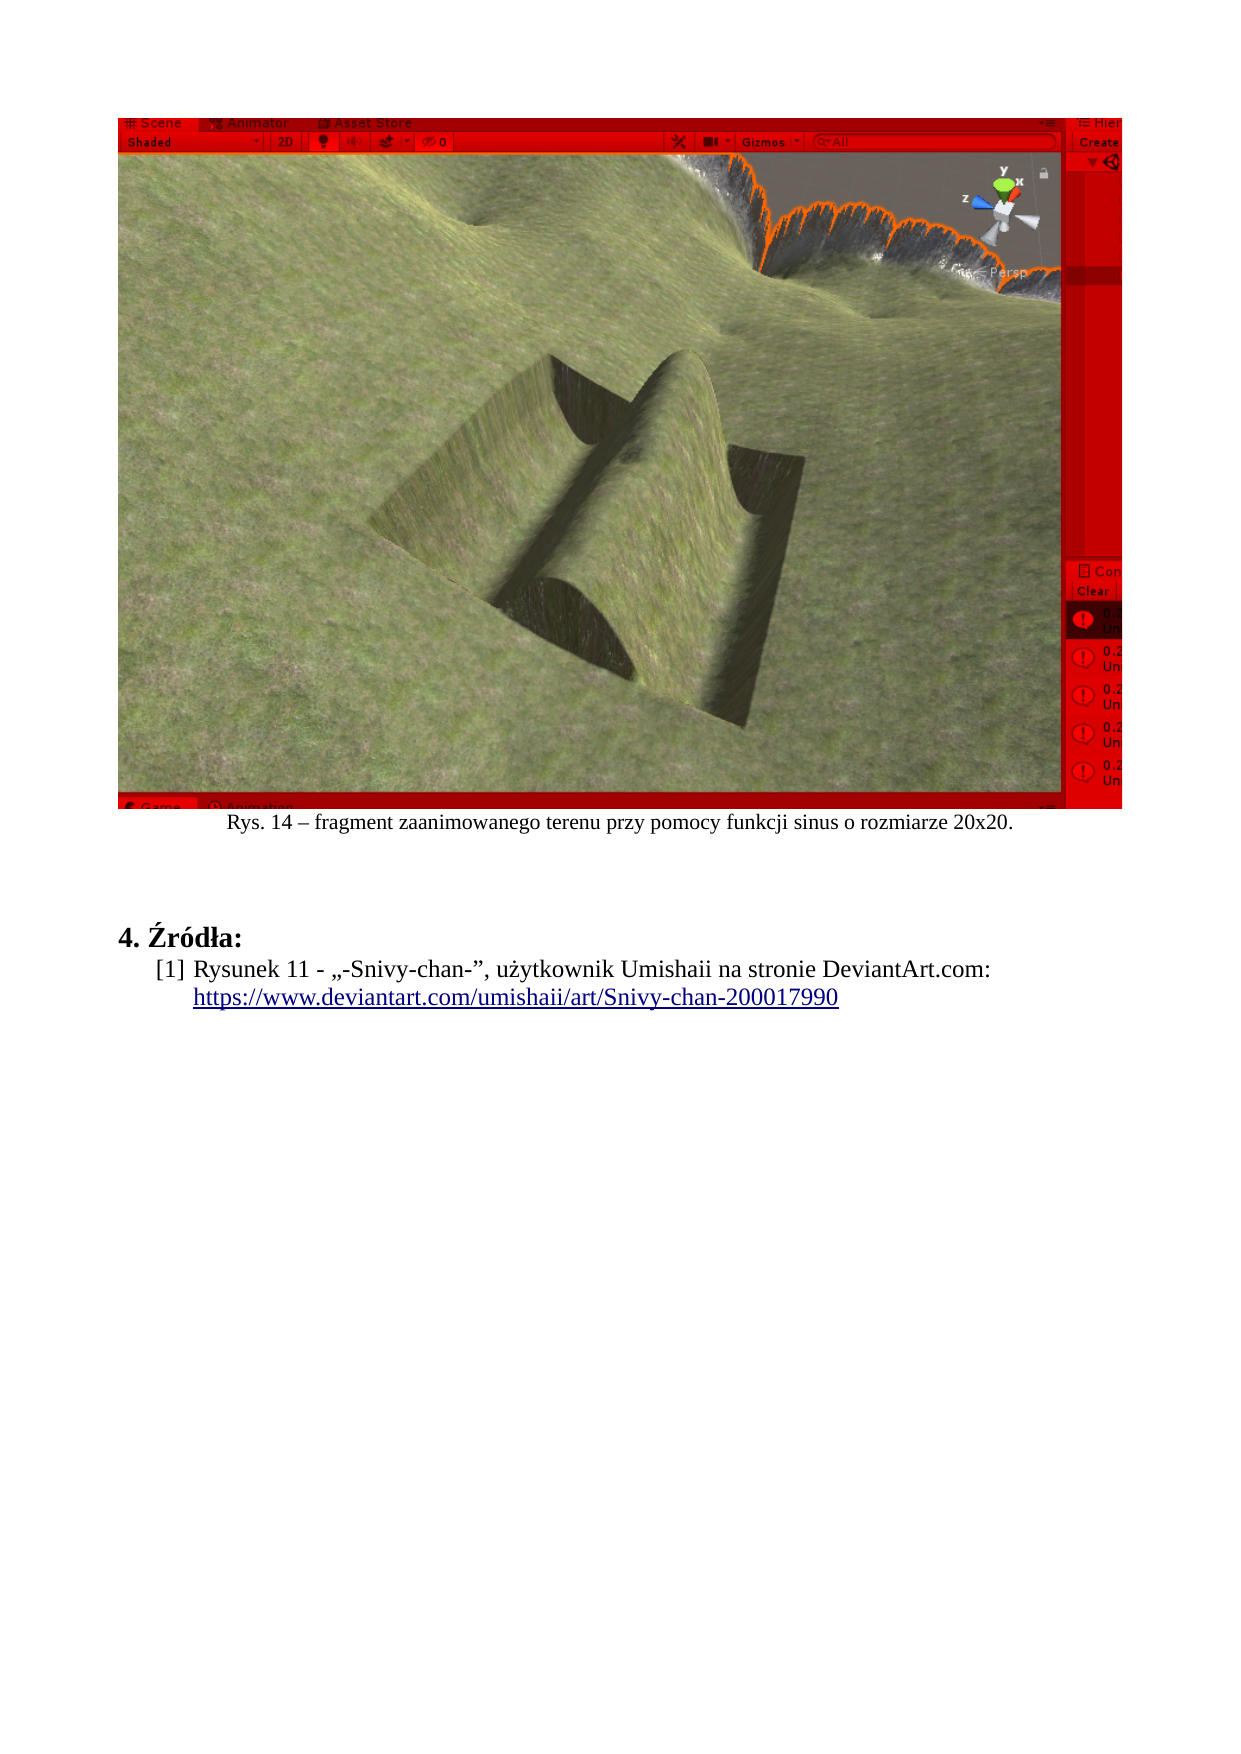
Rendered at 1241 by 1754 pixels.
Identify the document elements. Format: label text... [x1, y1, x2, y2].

text Rys. 14 – fragment zaanimowanego terenu przy pomocy funkcji sinus o rozmiarze 20x20. [118, 809, 1122, 834]
text 4. Źródła: [118, 920, 1122, 954]
list Rysunek 11 - „-Snivy-chan-”, użytkownik Umishaii na stronie DeviantArt.com: https://www.deviantart.com/umishaii/art/Snivy-chan-200017990 [156, 954, 1122, 1011]
picture [118, 118, 1123, 809]
